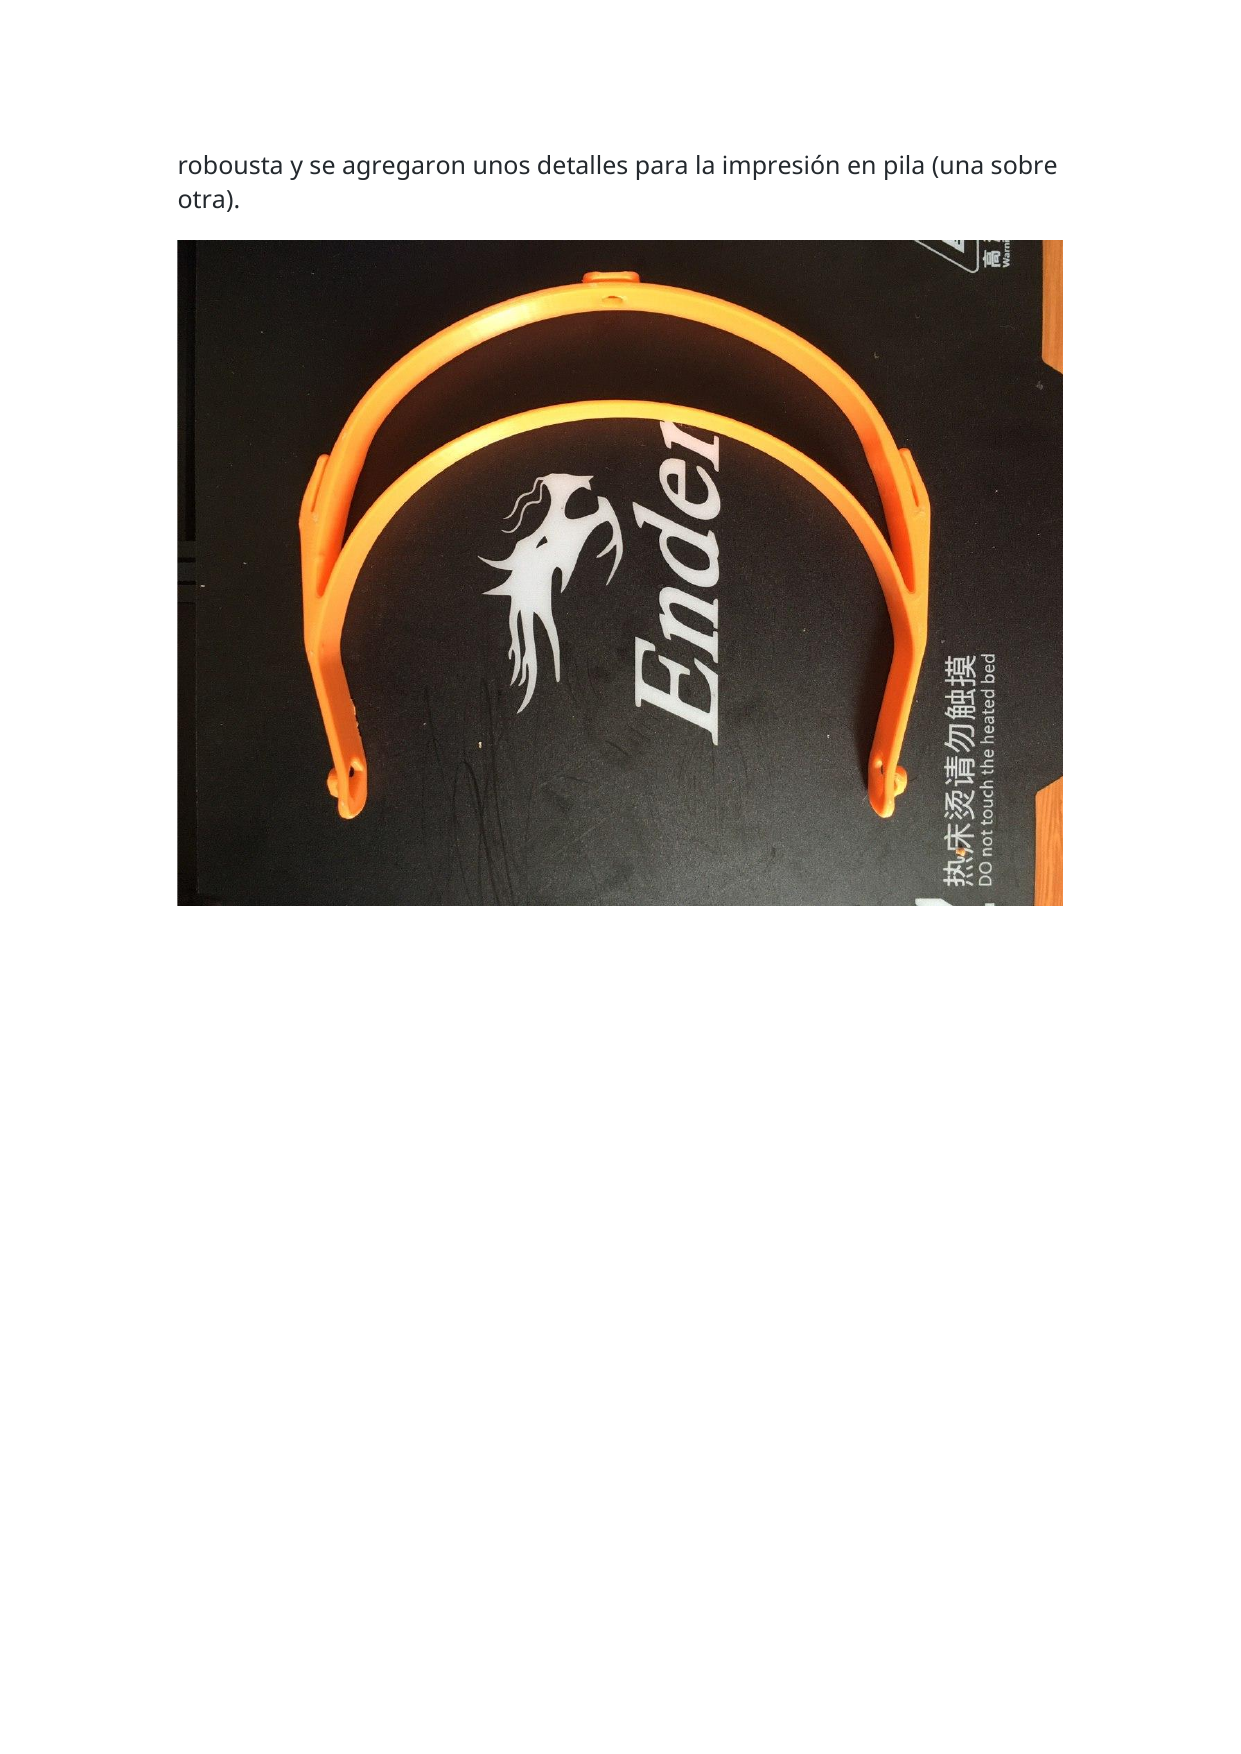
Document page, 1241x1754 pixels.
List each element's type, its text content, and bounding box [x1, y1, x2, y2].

picture [177, 240, 1063, 906]
text robousta y se agregaron unos detalles para la impresión en pila (una sobre otra). [177, 148, 1063, 216]
